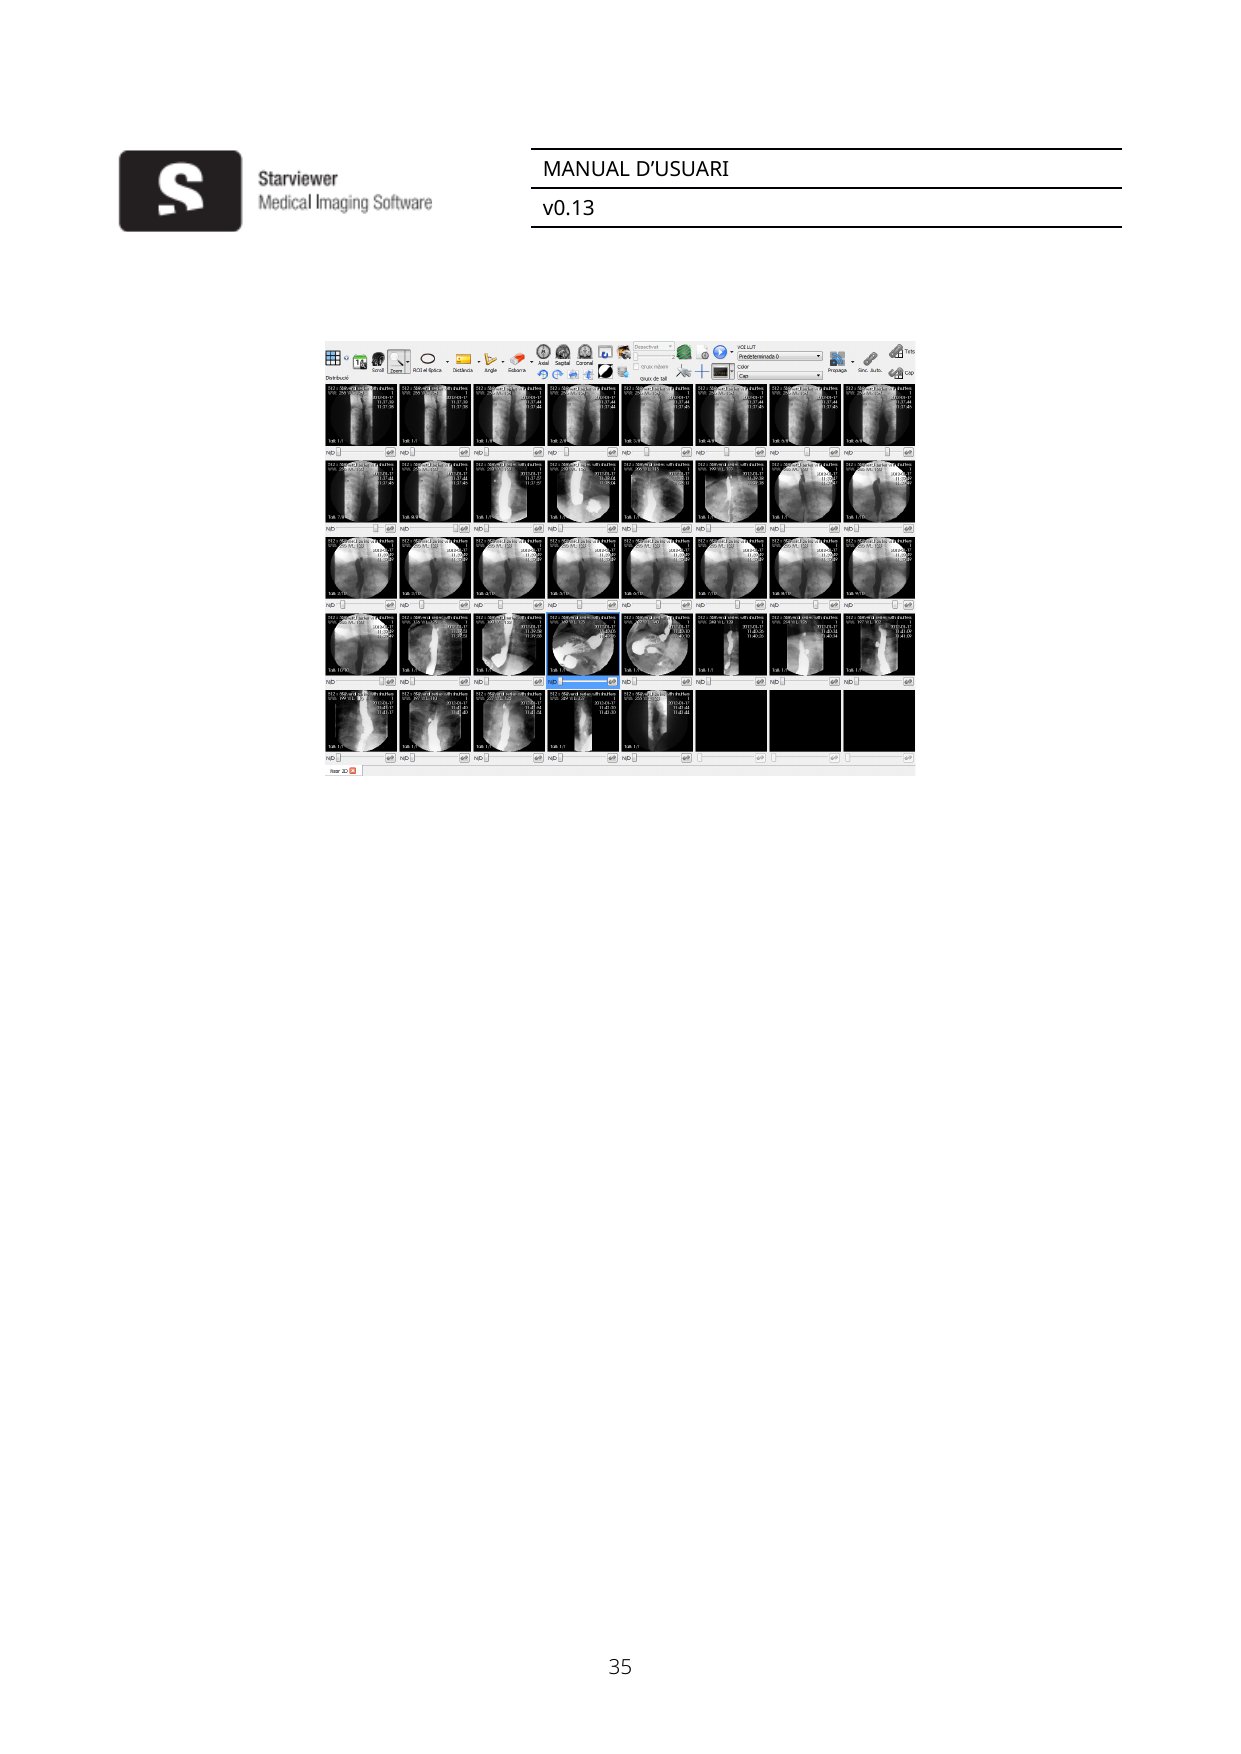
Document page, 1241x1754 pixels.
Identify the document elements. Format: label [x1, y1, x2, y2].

picture [325, 341, 916, 776]
